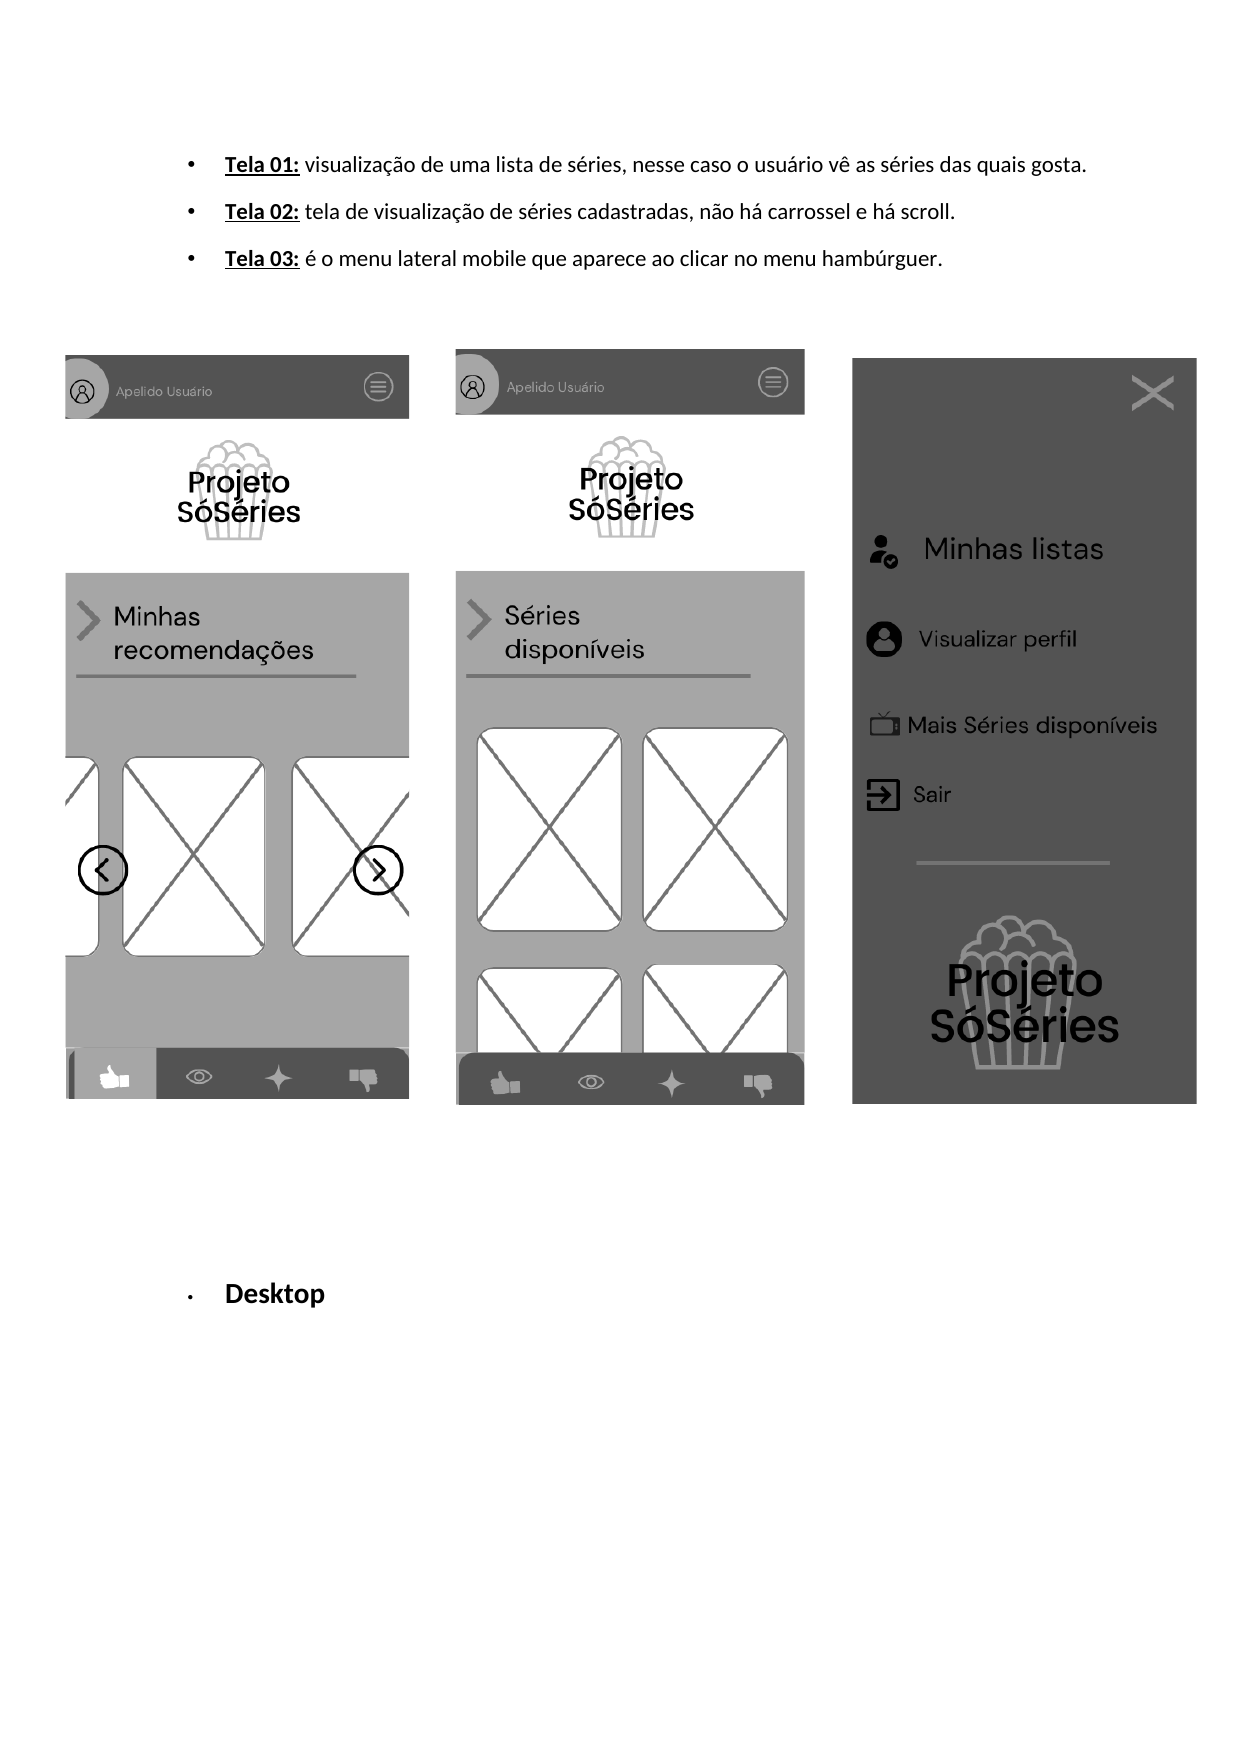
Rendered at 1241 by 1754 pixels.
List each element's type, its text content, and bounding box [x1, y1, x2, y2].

picture [455, 349, 805, 1105]
list Desktop [187, 1275, 1090, 1311]
list Tela 03: é o menu lateral mobile que aparece ao clicar no menu hambúrguer. [187, 244, 1090, 272]
picture [65, 355, 410, 1099]
list Tela 01: visualização de uma lista de séries, nesse caso o usuário vê as séries das quais gosta. [187, 150, 1090, 178]
list Tela 02: tela de visualização de séries cadastradas, não há carrossel e há scroll. [187, 197, 1090, 225]
picture [852, 358, 1197, 1104]
